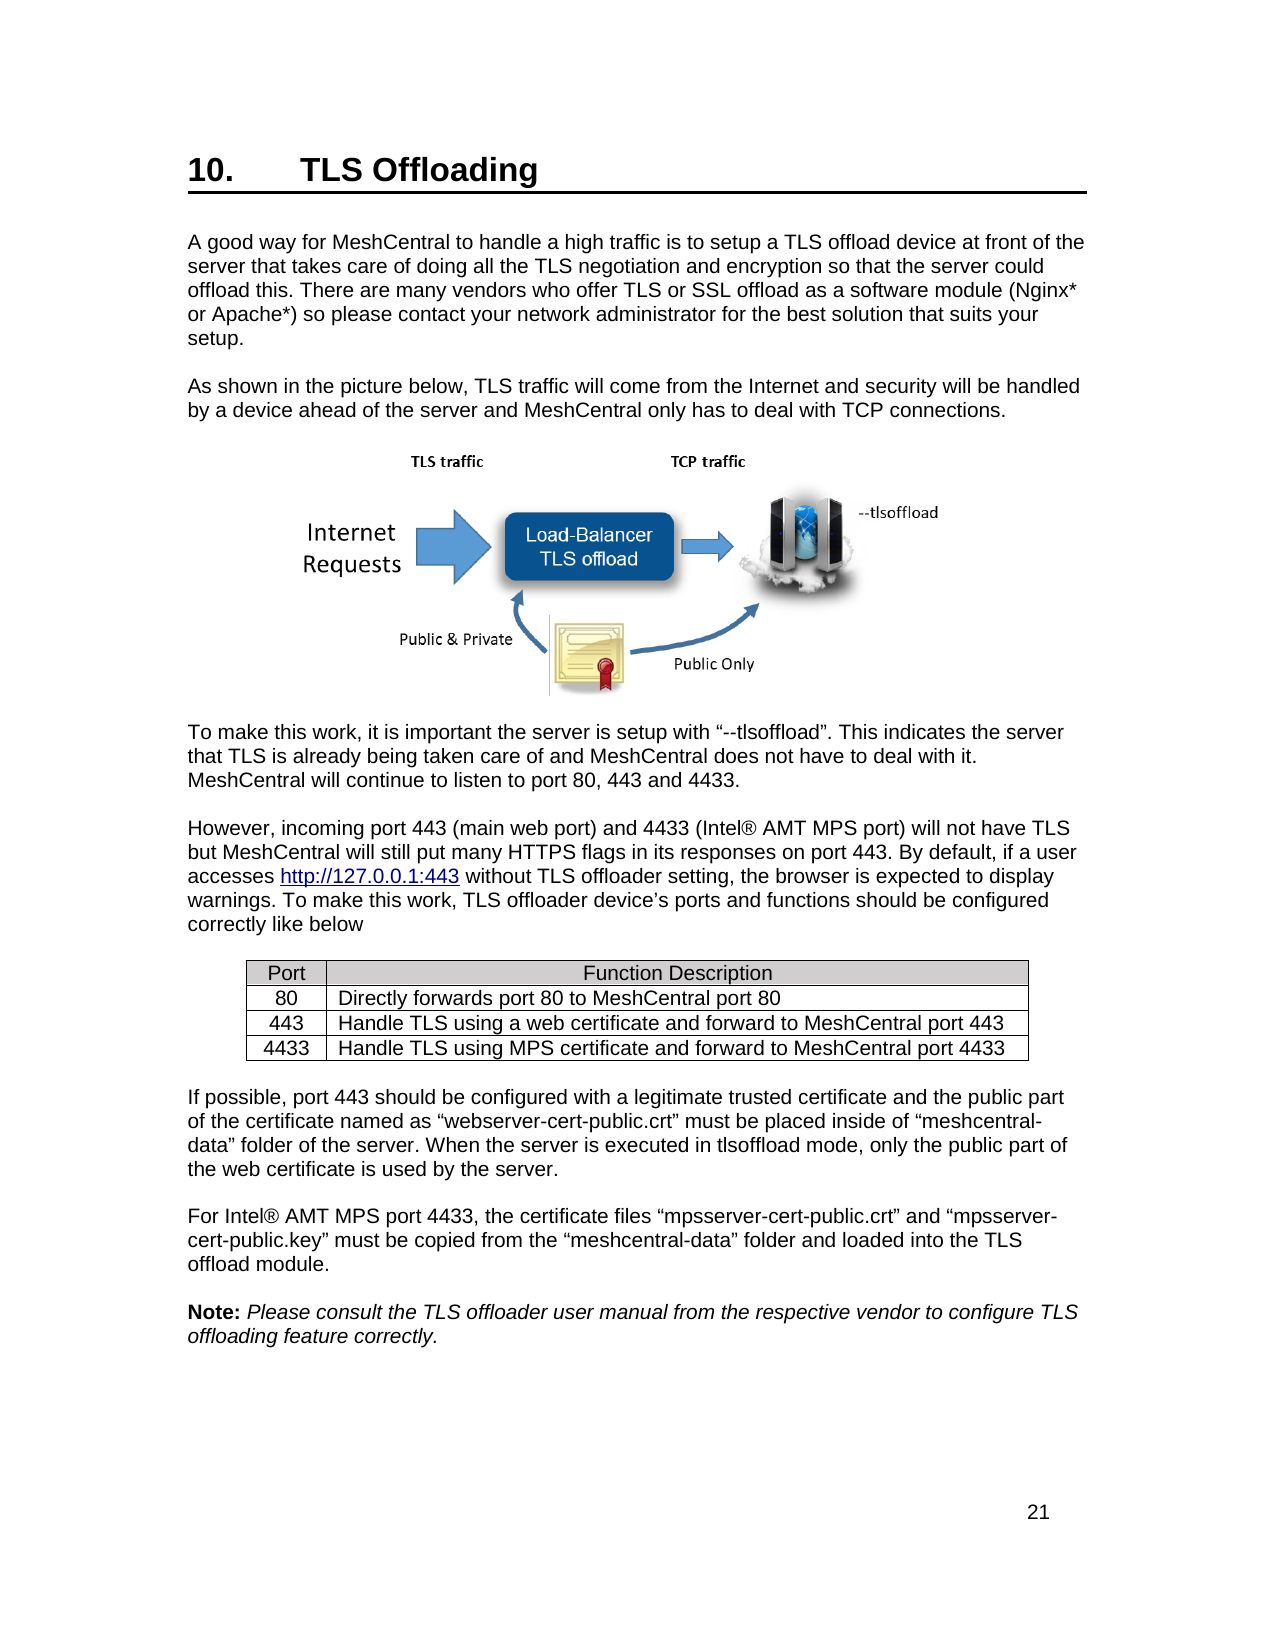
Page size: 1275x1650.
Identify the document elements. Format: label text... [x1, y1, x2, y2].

table_header Port [247, 961, 326, 984]
text For Intel® AMT MPS port 4433, the certificate files “mpsserver-cert-public.crt” and “mpsserver-cert-public.key” must be copied from the “meshcentral-data” folder and loaded into the TLS offload module. [187, 1204, 1087, 1276]
text However, incoming port 443 (main web port) and 4433 (Intel® AMT MPS port) will not have TLS but MeshCentral will still put many HTTPS flags in its responses on port 443. By default, if a user accesses http://127.0.0.1:443 without TLS offloader setting, the browser is expected to display warnings. To make this work, TLS offloader device’s ports and functions should be configured correctly like below [187, 816, 1087, 936]
table_cell Directly forwards port 80 to MeshCentral port 80 [327, 986, 1028, 1009]
table_cell Handle TLS using a web certificate and forward to MeshCentral port 443 [327, 1011, 1028, 1034]
table_header Function Description [327, 961, 1028, 984]
table_cell 443 [247, 1011, 326, 1034]
text To make this work, it is important the server is setup with “--tlsoffload”. This indicates the server that TLS is already being taken care of and MeshCentral does not have to deal with it. MeshCentral will continue to listen to port 80, 443 and 4433. [187, 720, 1087, 792]
table_cell 80 [247, 986, 326, 1009]
text Note: Please consult the TLS offloader user manual from the respective vendor to configure TLS offloading feature correctly. [187, 1300, 1087, 1348]
table_cell Handle TLS using MPS certificate and forward to MeshCentral port 4433 [327, 1036, 1028, 1059]
subtitle TLS Offloading [187, 150, 1087, 194]
text If possible, port 443 should be configured with a legitimate trusted certificate and the public part of the certificate named as “webserver-cert-public.crt” must be placed inside of “meshcentral-data” folder of the server. When the server is executed in tlsoffload mode, only the public part of the web certificate is used by the server. [187, 1084, 1087, 1180]
table_cell 4433 [247, 1036, 326, 1059]
text As shown in the picture below, TLS traffic will come from the Internet and security will be handled by a device ahead of the server and MeshCentral only has to deal with TCP connections. [187, 374, 1087, 422]
text A good way for MeshCentral to handle a high traffic is to setup a TLS offload device at front of the server that takes care of doing all the TLS negotiation and encryption so that the server could offload this. There are many vendors who offer TLS or SSL offload as a software module (Nginx* or Apache*) so please contact your network administrator for the best solution that suits your setup. [187, 230, 1087, 350]
